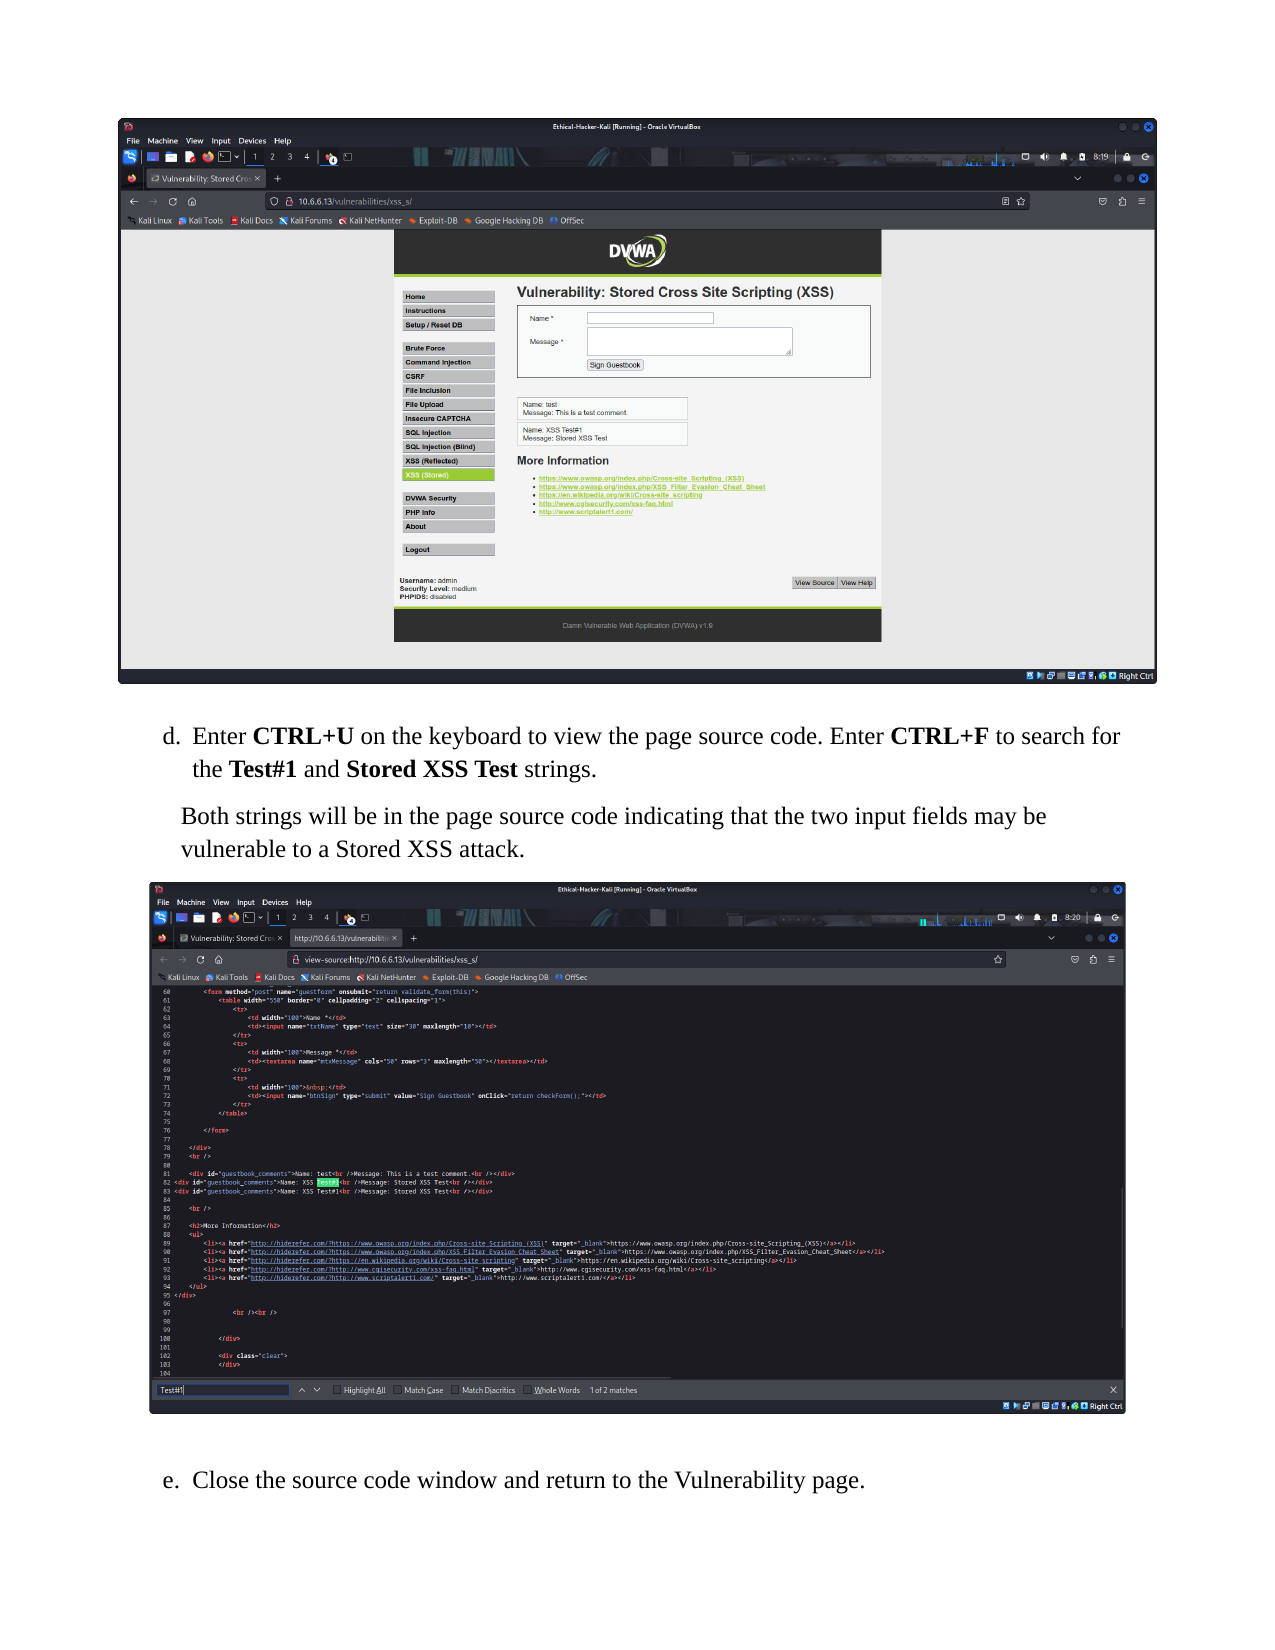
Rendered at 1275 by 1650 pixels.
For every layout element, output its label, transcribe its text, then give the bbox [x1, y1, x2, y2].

picture [149, 882, 1126, 1414]
text Both strings will be in the page source code indicating that the two input fields may be vulnerable to a Stored XSS attack. [181, 801, 1157, 863]
list Enter CTRL+U on the keyboard to view the page source code. Enter CTRL+F to search for the Test#1 and Stored XSS Test strings. [162, 721, 1157, 782]
list Close the source code window and return to the Vulnerability page. [162, 1465, 1157, 1494]
picture [118, 118, 1157, 684]
